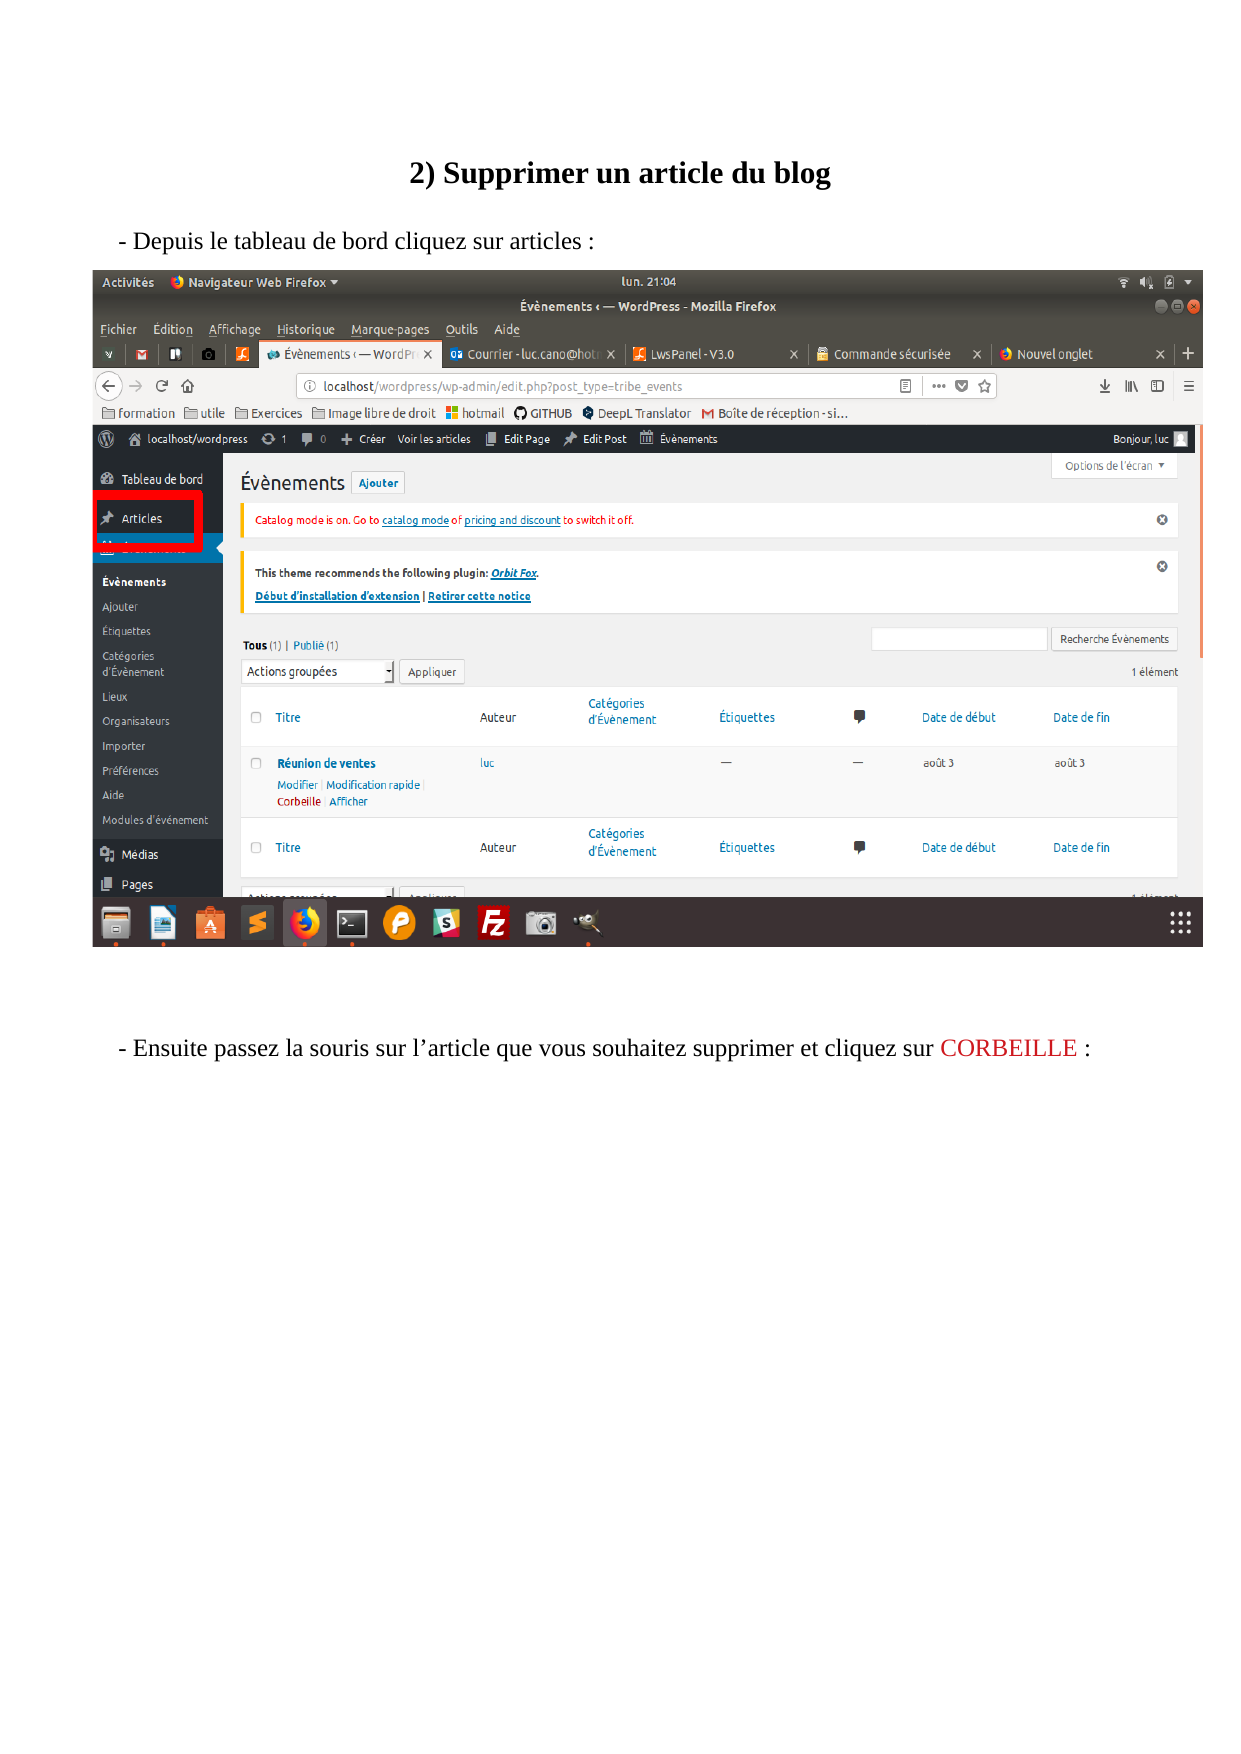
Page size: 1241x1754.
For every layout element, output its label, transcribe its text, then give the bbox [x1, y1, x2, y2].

text - Depuis le tableau de bord cliquez sur articles : [118, 226, 1122, 255]
text 2) Supprimer un article du blog [118, 154, 1122, 190]
picture [92, 270, 1203, 947]
text - Ensuite passez la souris sur l’article que vous souhaitez supprimer et cliquez sur CORBEILLE : [118, 1033, 1122, 1062]
